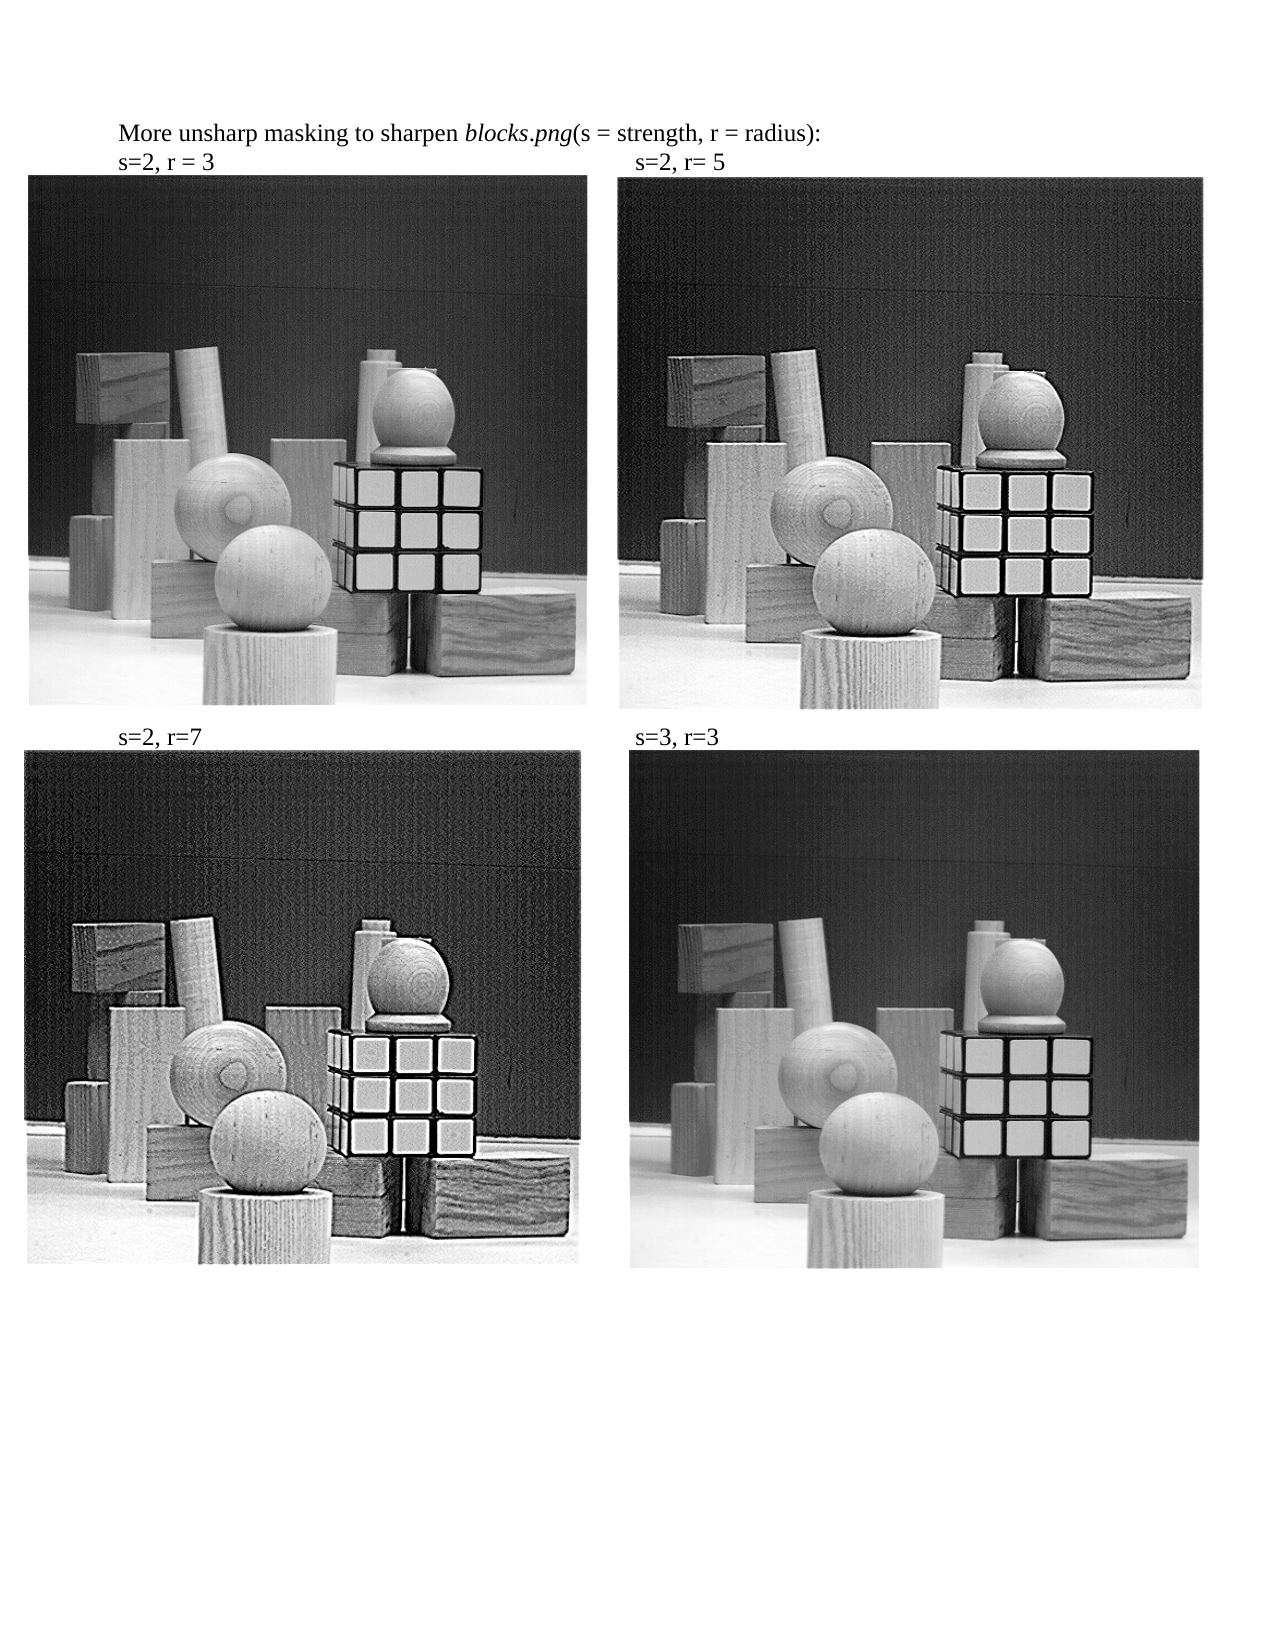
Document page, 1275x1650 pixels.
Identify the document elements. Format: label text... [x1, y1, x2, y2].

picture [24, 750, 582, 1267]
picture [617, 177, 1204, 711]
text s=2, r = 3 s=2, r= 5 [118, 147, 1157, 176]
picture [28, 175, 588, 706]
text More unsharp masking to sharpen blocks.png(s = strength, r = radius): [118, 118, 1157, 147]
text s=2, r=7 s=3, r=3 [118, 722, 1157, 751]
picture [629, 750, 1200, 1269]
